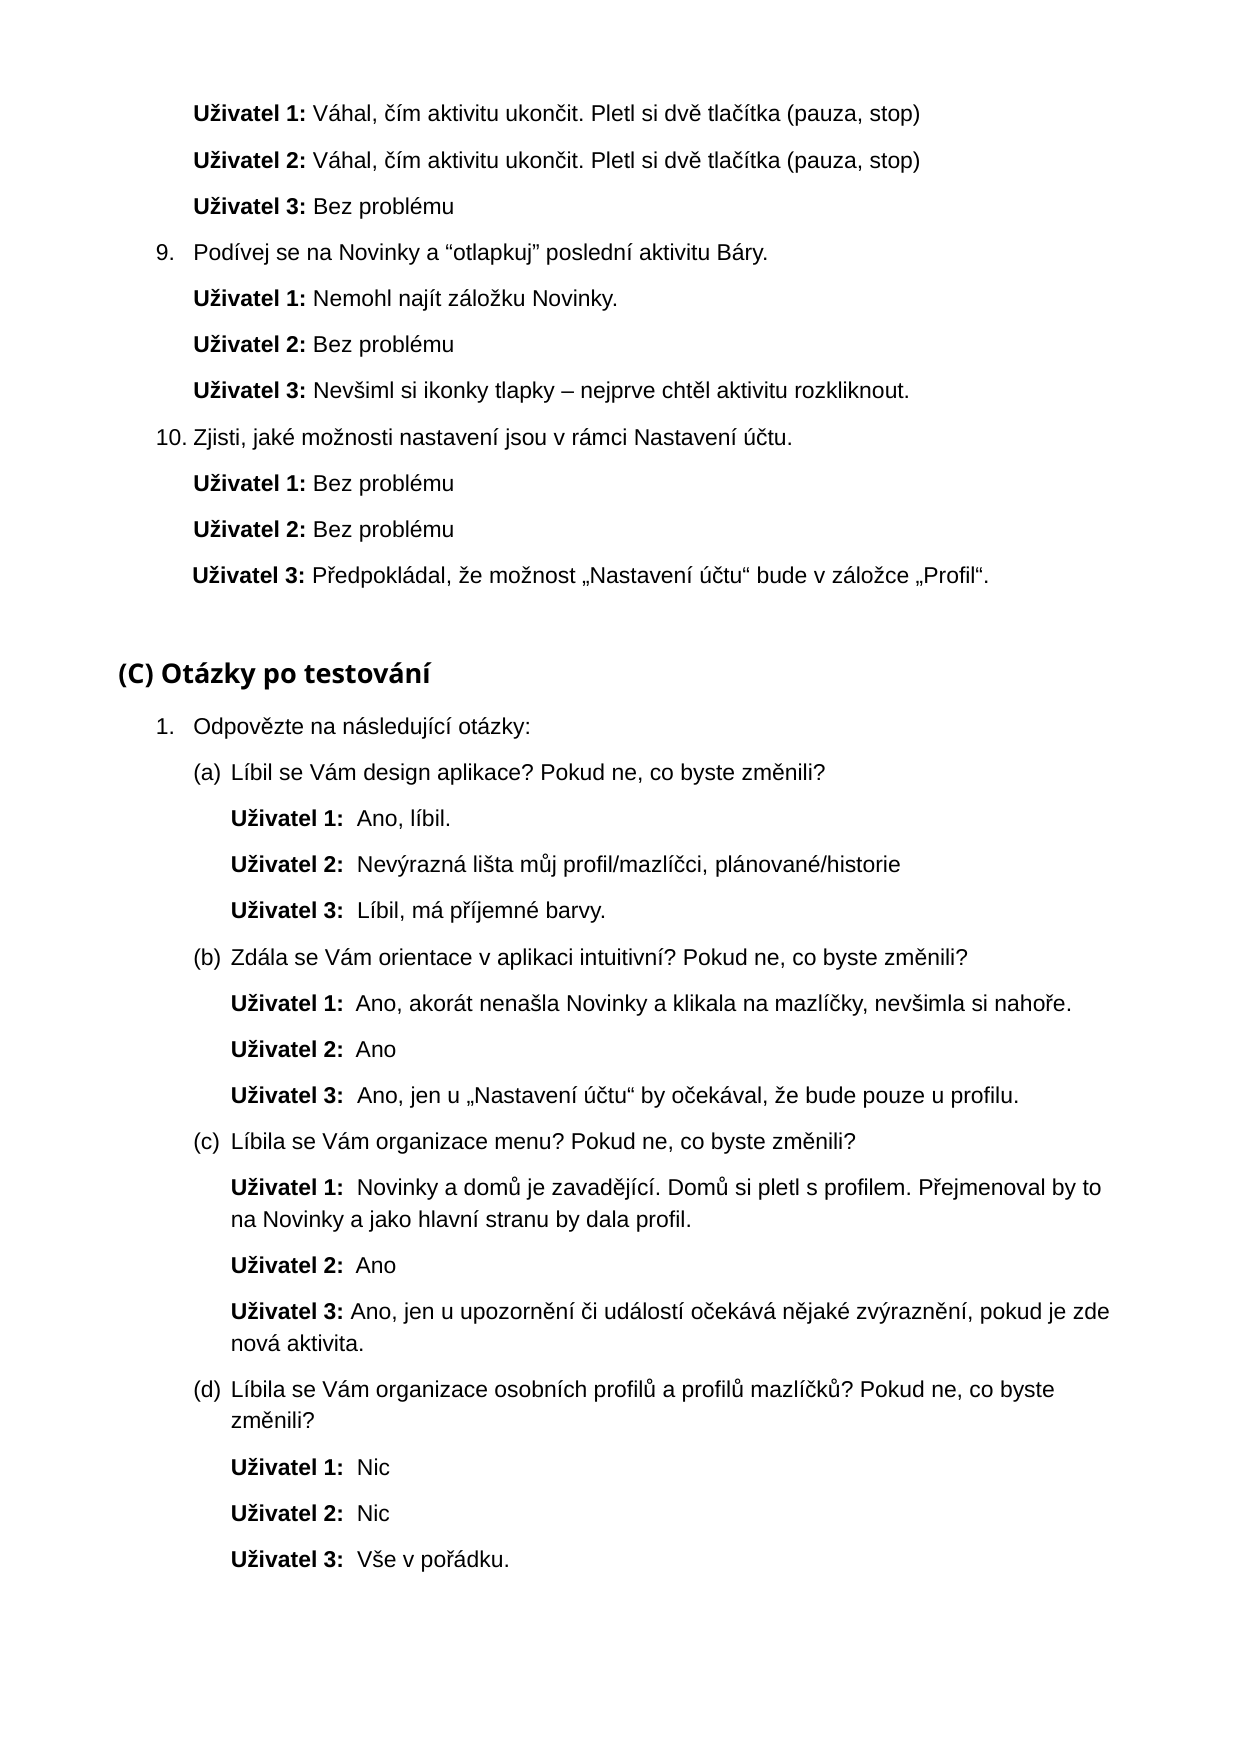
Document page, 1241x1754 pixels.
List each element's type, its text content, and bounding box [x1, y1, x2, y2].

text Uživatel 1: Nemohl najít záložku Novinky. [193, 285, 1122, 311]
text Uživatel 1: Novinky a domů je zavadějící. Domů si pletl s profilem. Přejmenoval by to na Novinky a jako hlavní stranu by dala profil. [231, 1174, 1122, 1232]
text Uživatel 3: Bez problému [193, 193, 1122, 219]
text Uživatel 2: Váhal, čím aktivitu ukončit. Pletl si dvě tlačítka (pauza, stop) [193, 147, 1122, 173]
text Uživatel 1: Nic [231, 1454, 1122, 1480]
text Uživatel 2: Nevýrazná lišta můj profil/mazlíčci, plánované/historie [231, 851, 1122, 878]
list Líbila se Vám organizace osobních profilů a profilů mazlíčků? Pokud ne, co byste změnili? [193, 1376, 1122, 1434]
text (C) Otázky po testování [118, 654, 1122, 691]
list Líbila se Vám organizace menu? Pokud ne, co byste změnili? [193, 1128, 1122, 1154]
text Uživatel 1: Váhal, čím aktivitu ukončit. Pletl si dvě tlačítka (pauza, stop) [193, 100, 1122, 127]
text Uživatel 2: Bez problému [193, 516, 1122, 542]
text Uživatel 2: Nic [231, 1500, 1122, 1526]
text Uživatel 1: Ano, akorát nenašla Novinky a klikala na mazlíčky, nevšimla si nahoře. [231, 990, 1122, 1016]
list Zdála se Vám orientace v aplikaci intuitivní? Pokud ne, co byste změnili? [193, 944, 1122, 970]
text Uživatel 3: Líbil, má příjemné barvy. [231, 897, 1122, 924]
text Uživatel 3: Vše v pořádku. [231, 1546, 1122, 1572]
text Uživatel 2: Bez problému [193, 331, 1122, 357]
text Uživatel 3: Ano, jen u upozornění či událostí očekává nějaké zvýraznění, pokud je zde nová aktivita. [231, 1298, 1122, 1356]
list Líbil se Vám design aplikace? Pokud ne, co byste změnili? [193, 759, 1122, 785]
list Zjisti, jaké možnosti nastavení jsou v rámci Nastavení účtu. [156, 423, 1122, 450]
text Uživatel 3: Předpokládal, že možnost „Nastavení účtu“ bude v záložce „Profil“. [118, 562, 1122, 588]
list Podívej se na Novinky a “otlapkuj” poslední aktivitu Báry. [156, 239, 1122, 265]
text Uživatel 1: Bez problému [193, 469, 1122, 496]
text Uživatel 1: Ano, líbil. [231, 805, 1122, 832]
text Uživatel 2: Ano [231, 1252, 1122, 1278]
text Uživatel 2: Ano [231, 1036, 1122, 1062]
list Odpovězte na následující otázky: [156, 713, 1122, 739]
text Uživatel 3: Ano, jen u „Nastavení účtu“ by očekával, že bude pouze u profilu. [231, 1082, 1122, 1108]
text Uživatel 3: Nevšiml si ikonky tlapky – nejprve chtěl aktivitu rozkliknout. [193, 377, 1122, 404]
